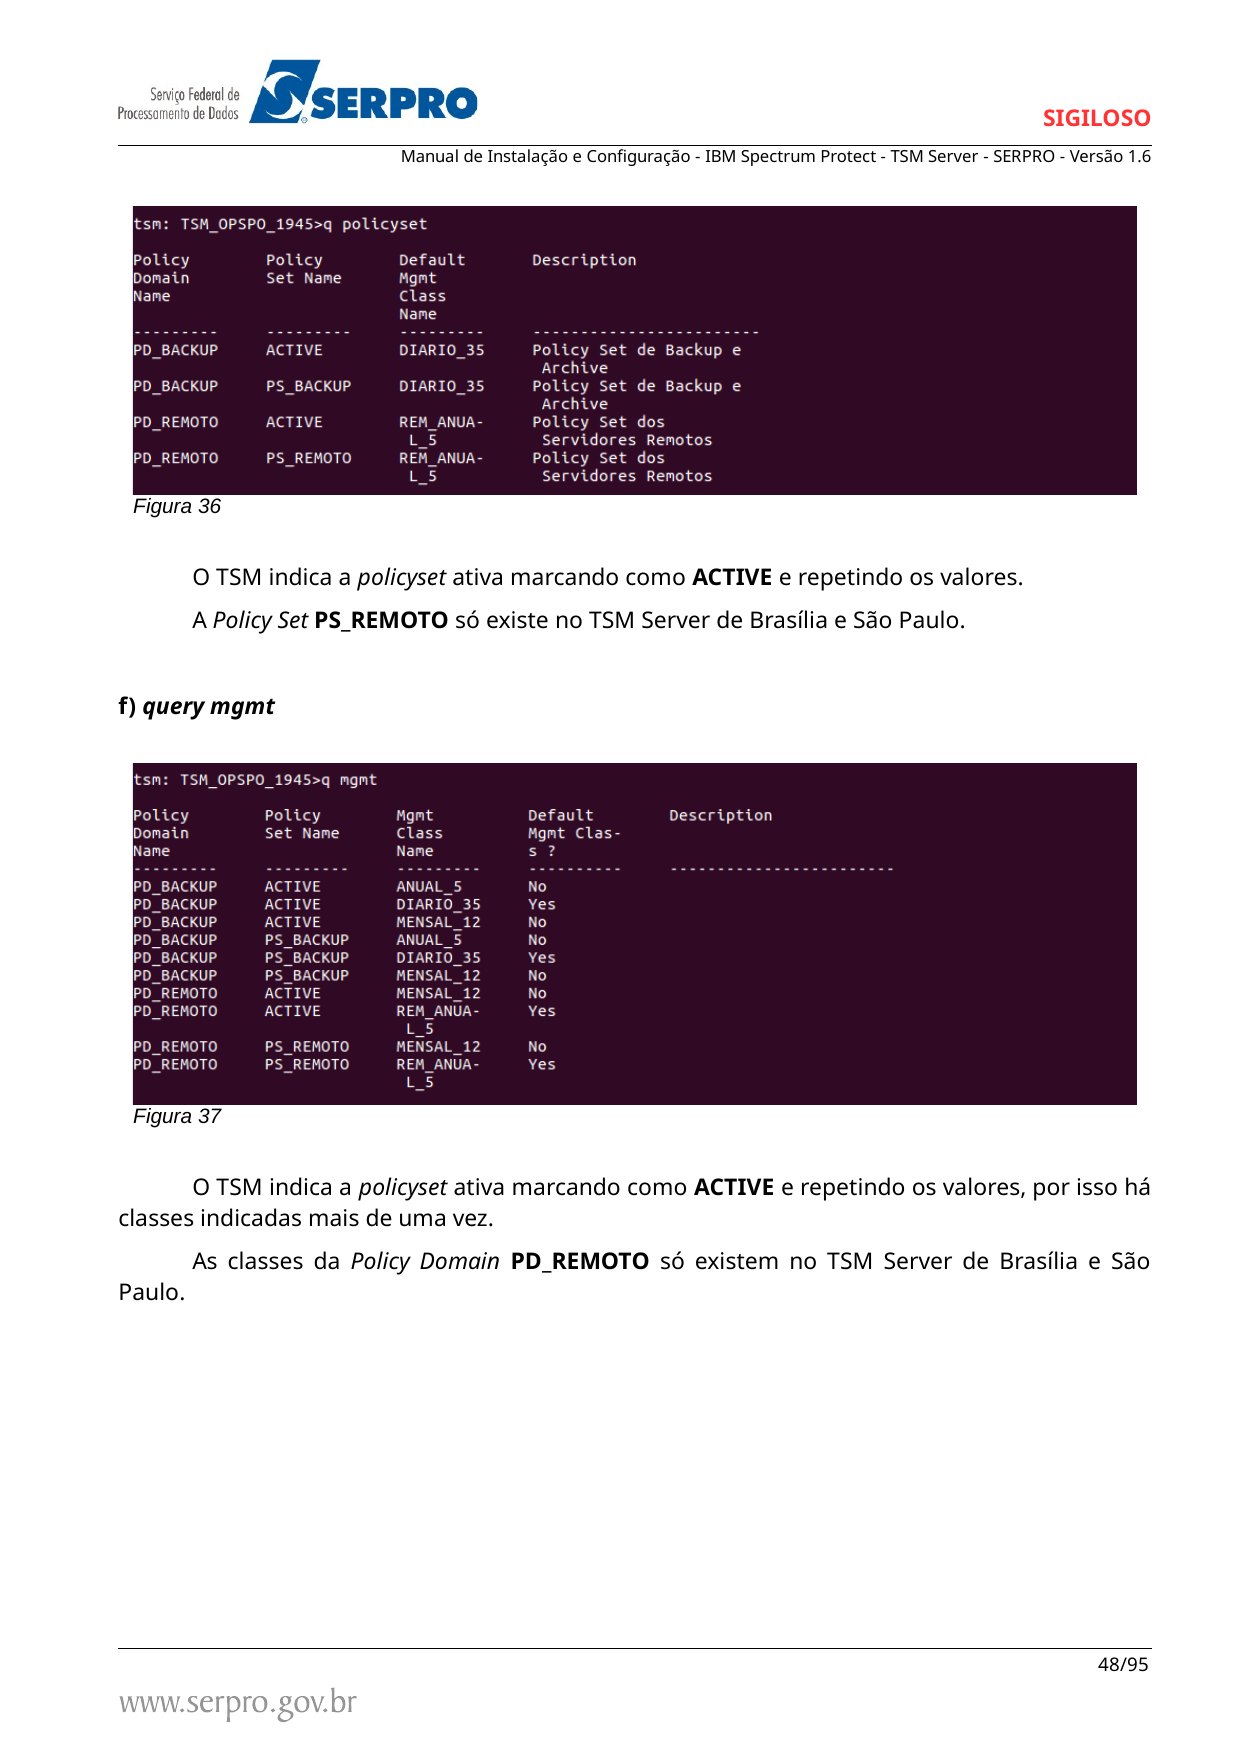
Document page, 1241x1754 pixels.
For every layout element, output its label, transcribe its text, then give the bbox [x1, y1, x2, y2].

picture [132, 206, 1137, 495]
picture [132, 763, 1137, 1105]
text Figura 37 [133, 1105, 1137, 1128]
text f) query mgmt [118, 689, 1152, 721]
picture [118, 59, 478, 124]
text O TSM indica a policyset ativa marcando como ACTIVE e repetindo os valores. [118, 561, 1152, 592]
text Figura 36 [133, 495, 1137, 518]
text O TSM indica a policyset ativa marcando como ACTIVE e repetindo os valores, por isso há classes indicadas mais de uma vez. [118, 1171, 1152, 1233]
text A Policy Set PS_REMOTO só existe no TSM Server de Brasília e São Paulo. [118, 604, 1152, 635]
text As classes da Policy Domain PD_REMOTO só existem no TSM Server de Brasília e São Paulo. [118, 1245, 1152, 1307]
